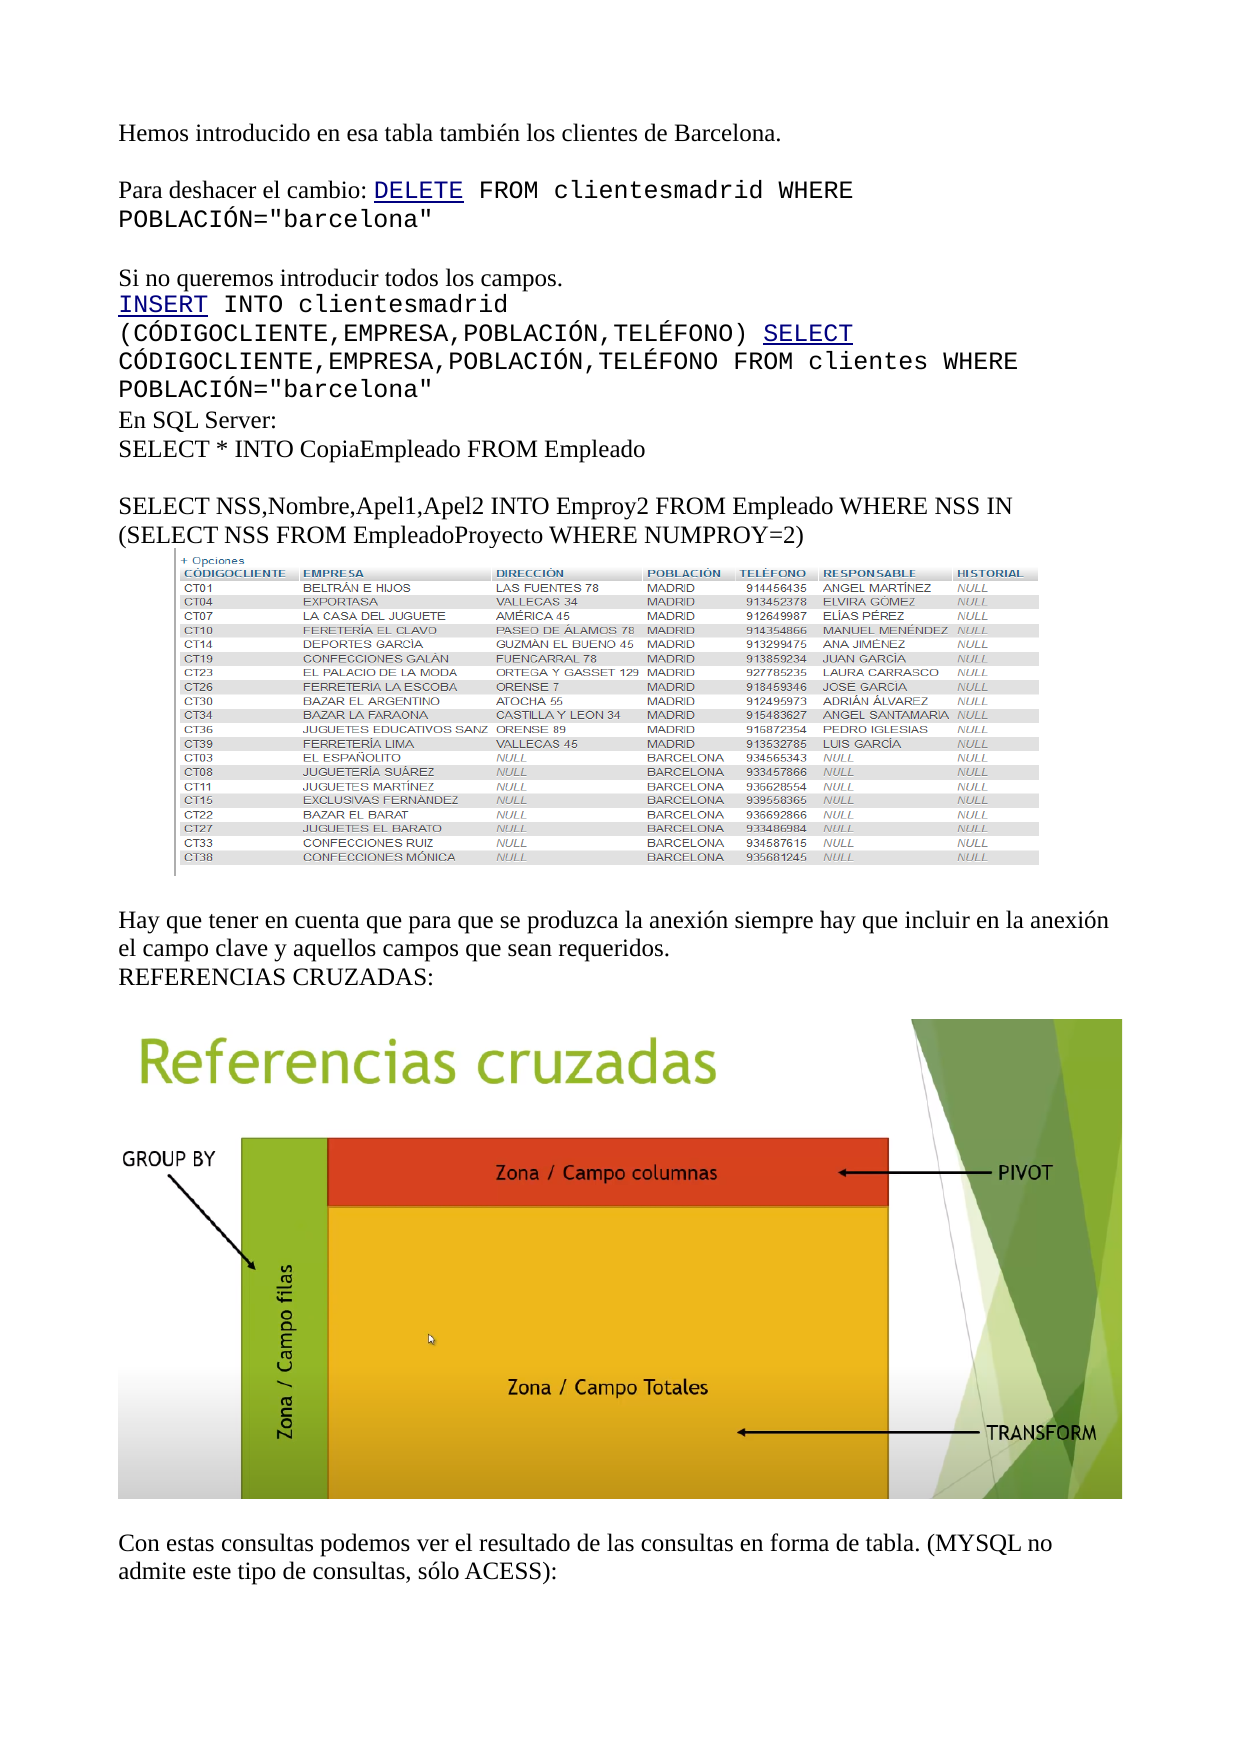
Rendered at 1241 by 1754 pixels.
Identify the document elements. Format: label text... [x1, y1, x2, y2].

text En SQL Server: [118, 405, 1122, 434]
text Si no queremos introducir todos los campos. [118, 263, 1122, 292]
text SELECT NSS,Nombre,Apel1,Apel2 INTO Emproy2 FROM Empleado WHERE NSS IN [118, 491, 1122, 520]
text Hemos introducido en esa tabla también los clientes de Barcelona. [118, 118, 1122, 147]
text (SELECT NSS FROM EmpleadoProyecto WHERE NUMPROY=2) [118, 520, 1122, 549]
text SELECT * INTO CopiaEmpleado FROM Empleado [118, 434, 1122, 463]
text REFERENCIAS CRUZADAS: [118, 962, 1122, 991]
text Para deshacer el cambio: DELETE FROM clientesmadrid WHERE POBLACIÓN="barcelona" [118, 176, 1122, 235]
text Hay que tener en cuenta que para que se produzca la anexión siempre hay que incluir en la anexión el campo clave y aquellos campos que sean requeridos. [118, 905, 1122, 962]
picture [174, 548, 1067, 876]
picture [118, 1019, 1123, 1499]
text Con estas consultas podemos ver el resultado de las consultas en forma de tabla. (MYSQL no admite este tipo de consultas, sólo ACESS): [118, 1528, 1122, 1585]
text INSERT INTO clientesmadrid (CÓDIGOCLIENTE,EMPRESA,POBLACIÓN,TELÉFONO) SELECT CÓDIGOCLIENTE,EMPRESA,POBLACIÓN,TELÉFONO FROM clientes WHERE POBLACIÓN="barcelona" [118, 292, 1122, 405]
